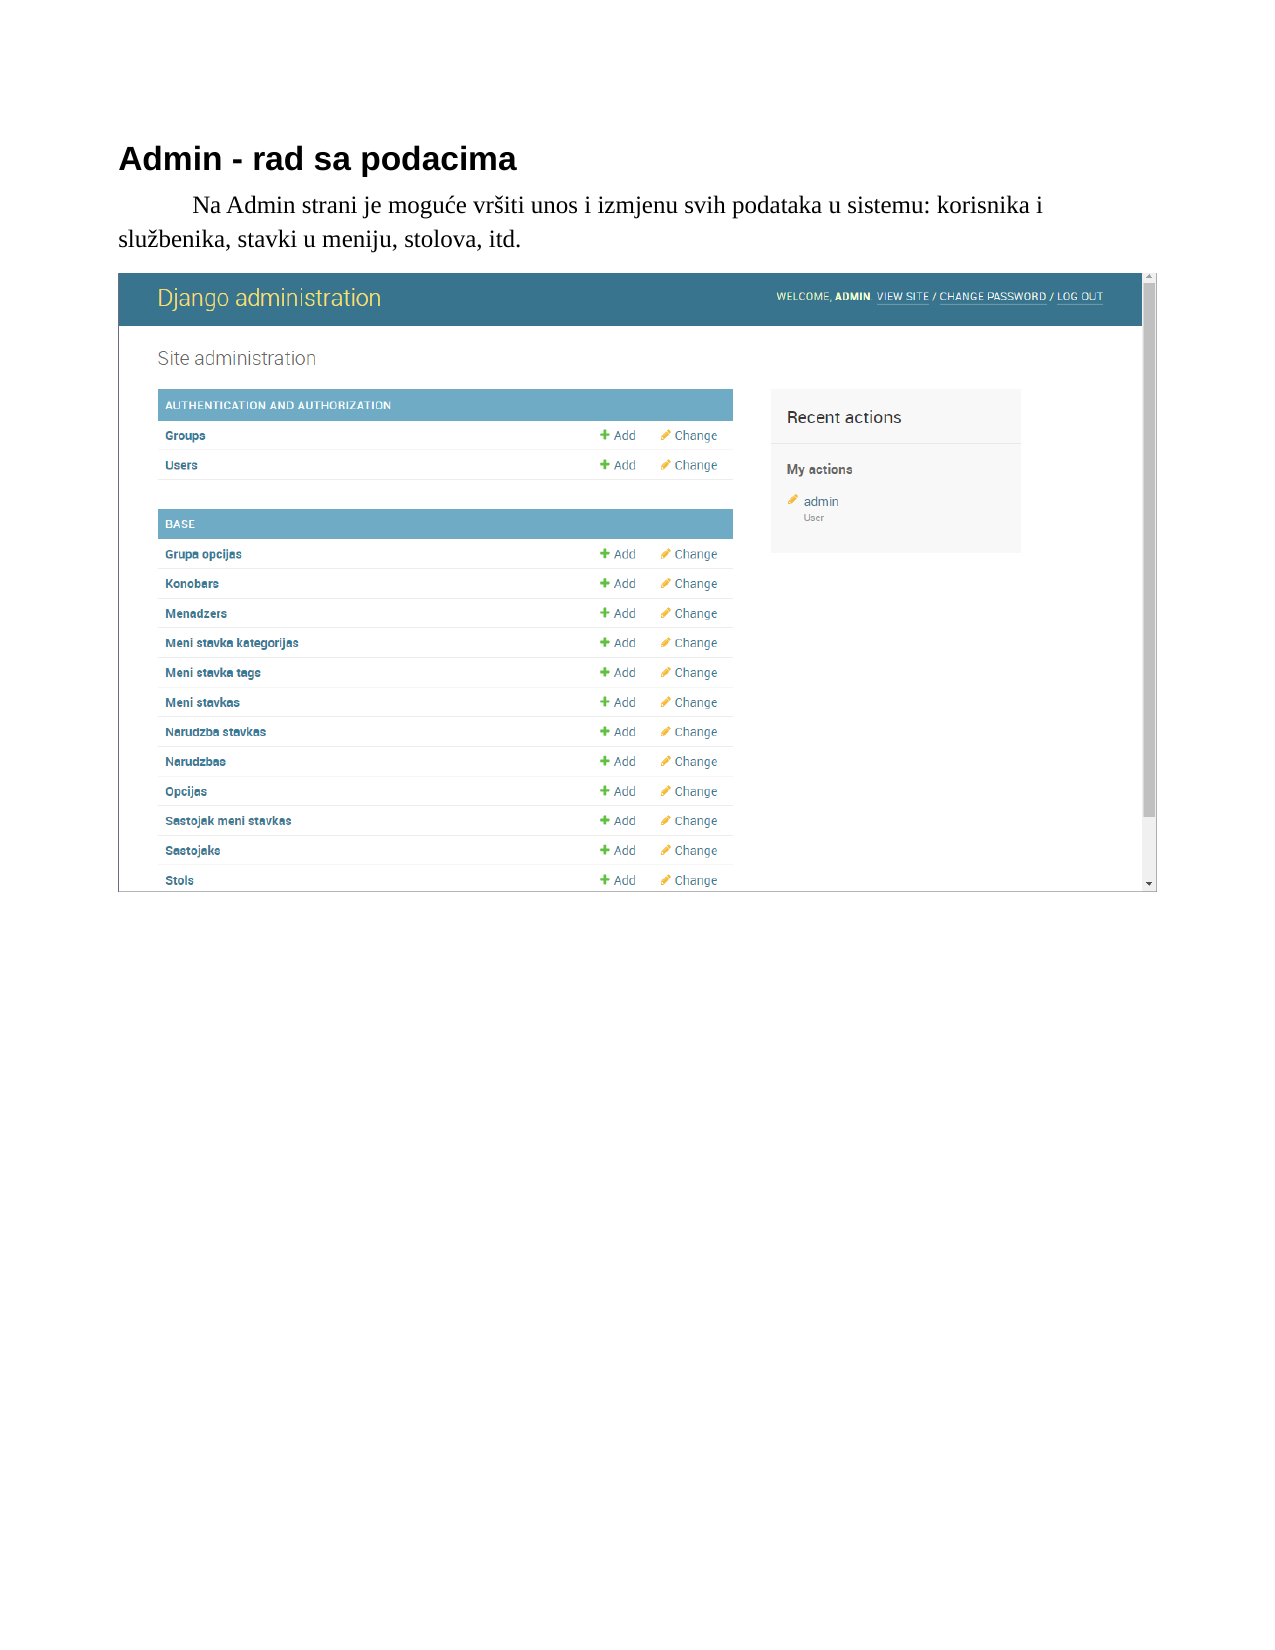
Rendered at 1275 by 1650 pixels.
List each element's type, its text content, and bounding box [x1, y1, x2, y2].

picture [118, 273, 1157, 892]
subtitle Admin - rad sa podacima [118, 139, 1157, 178]
text Na Admin strani je moguće vršiti unos i izmjenu svih podataka u sistemu: korisnika i službenika, stavki u meniju, stolova, itd. [118, 190, 1157, 253]
